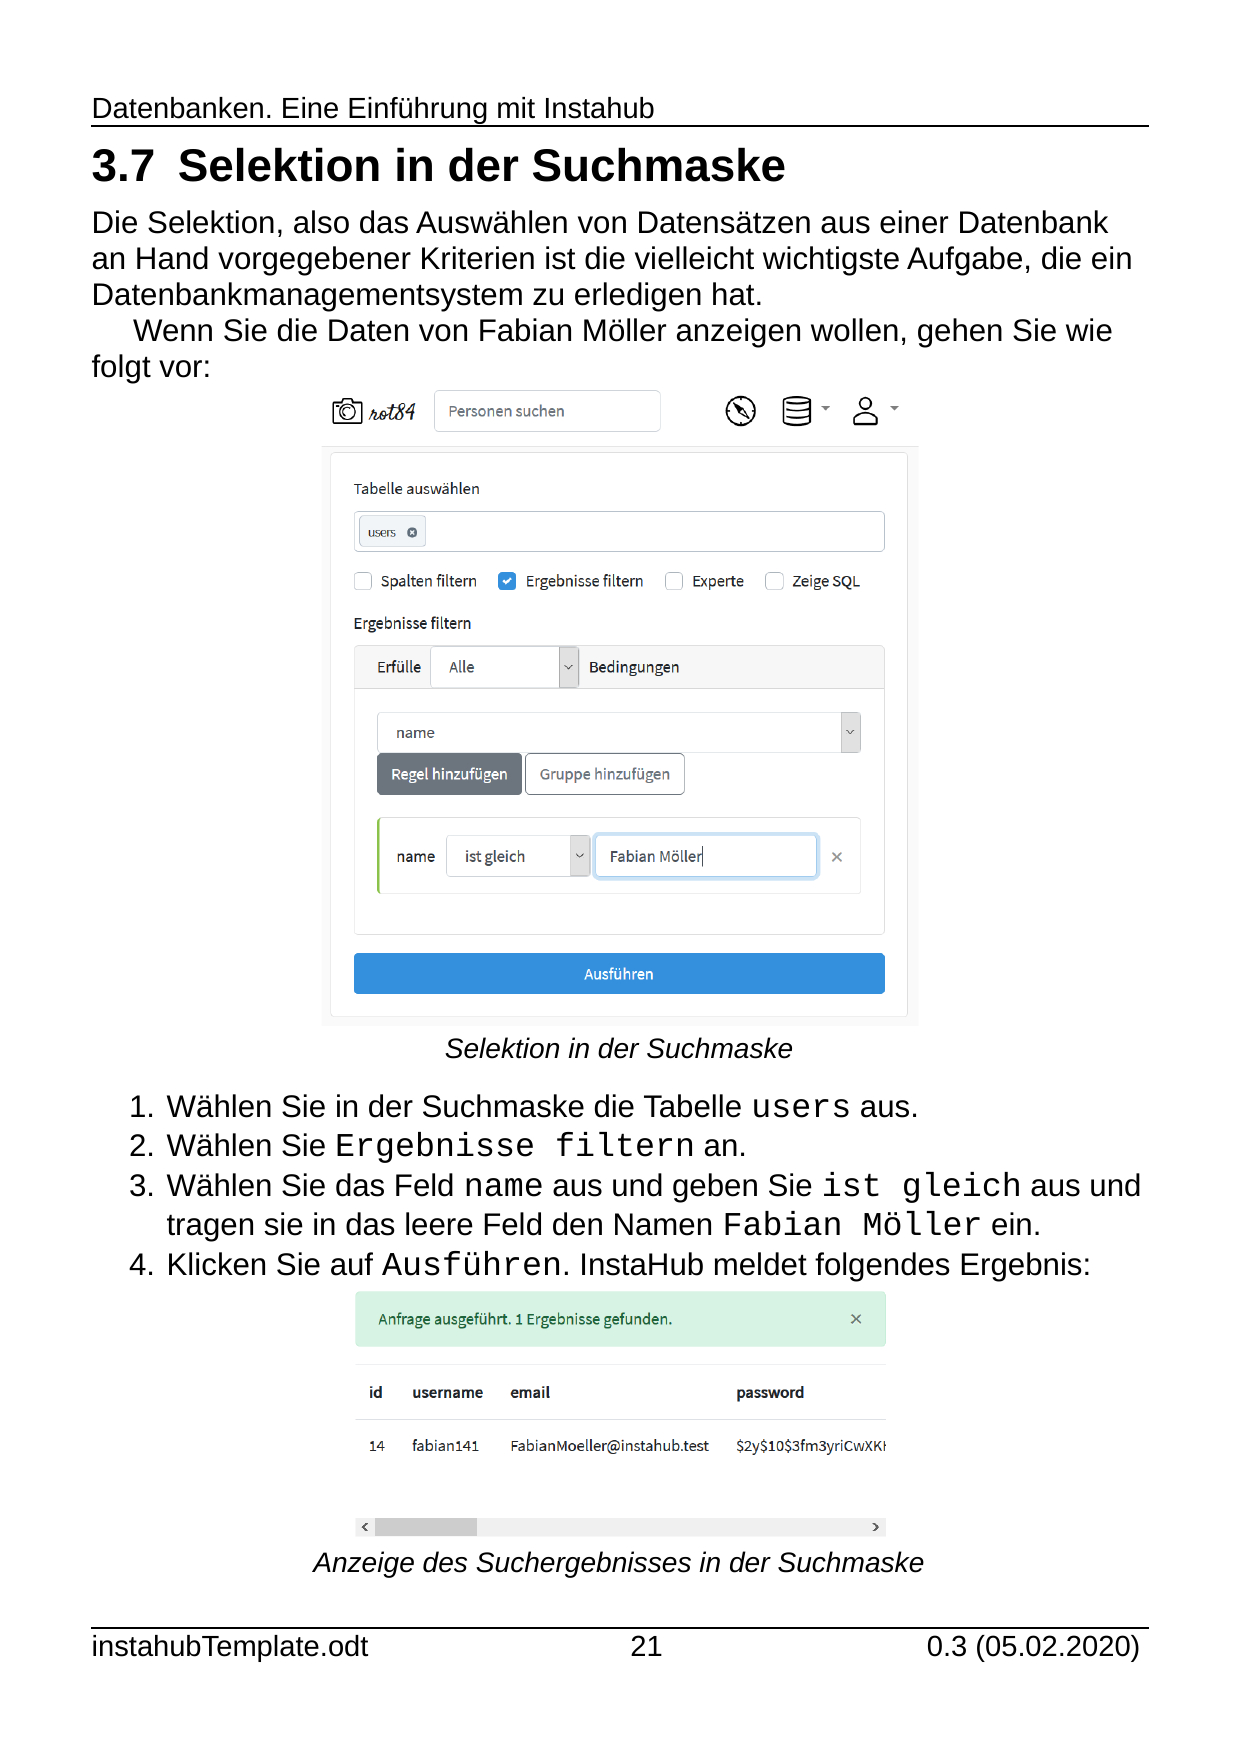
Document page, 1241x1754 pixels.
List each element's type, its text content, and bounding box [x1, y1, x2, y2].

picture [321, 383, 919, 1026]
list Wählen Sie das Feld name aus und geben Sie ist gleich aus und tragen sie in das leere Feld den Namen Fabian Möller ein. [129, 1167, 1149, 1246]
list Wählen Sie Ergebnisse filtern an. [129, 1127, 1149, 1167]
subtitle Selektion in der Suchmaske [91, 139, 1149, 192]
text Selektion in der Suchmaske [91, 1032, 1149, 1064]
list Klicken Sie auf Ausführen. InstaHub meldet folgendes Ergebnis: [129, 1246, 1149, 1285]
text Die Selektion, also das Auswählen von Datensätzen aus einer Datenbank an Hand vorgegebener Kriterien ist die vielleicht wichtigste Aufgabe, die ein Datenbankmanagementsystem zu erledigen hat. [91, 204, 1149, 312]
picture [349, 1285, 891, 1540]
text Wenn Sie die Daten von Fabian Möller anzeigen wollen, gehen Sie wie folgt vor: [91, 312, 1149, 384]
text Anzeige des Suchergebnisses in der Suchmaske [91, 1546, 1149, 1578]
list Wählen Sie in der Suchmaske die Tabelle users aus. [129, 1088, 1149, 1127]
